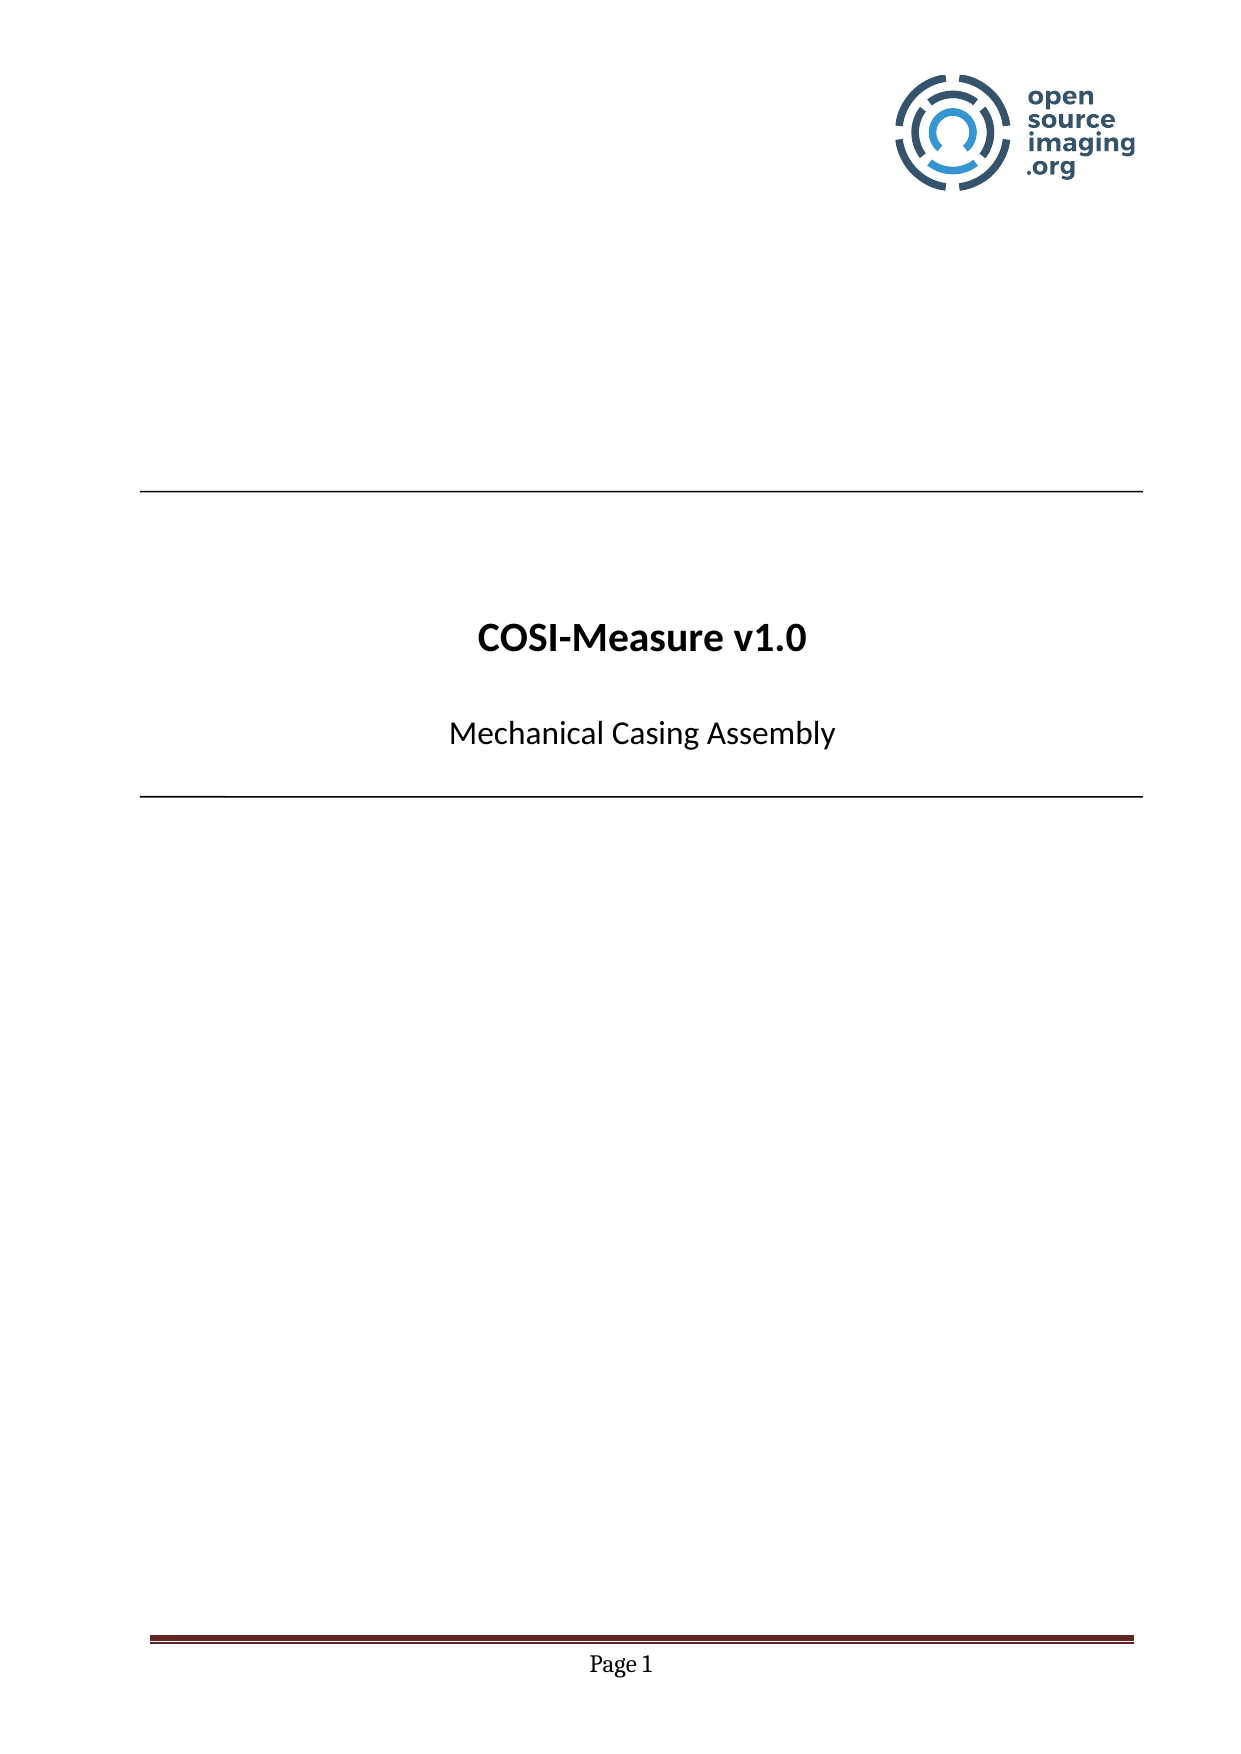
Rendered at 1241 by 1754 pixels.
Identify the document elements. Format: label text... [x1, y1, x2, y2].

picture [895, 75, 1135, 191]
text Mechanical Casing Assembly [150, 712, 1134, 753]
text COSI-Measure v1.0 [150, 611, 1134, 662]
